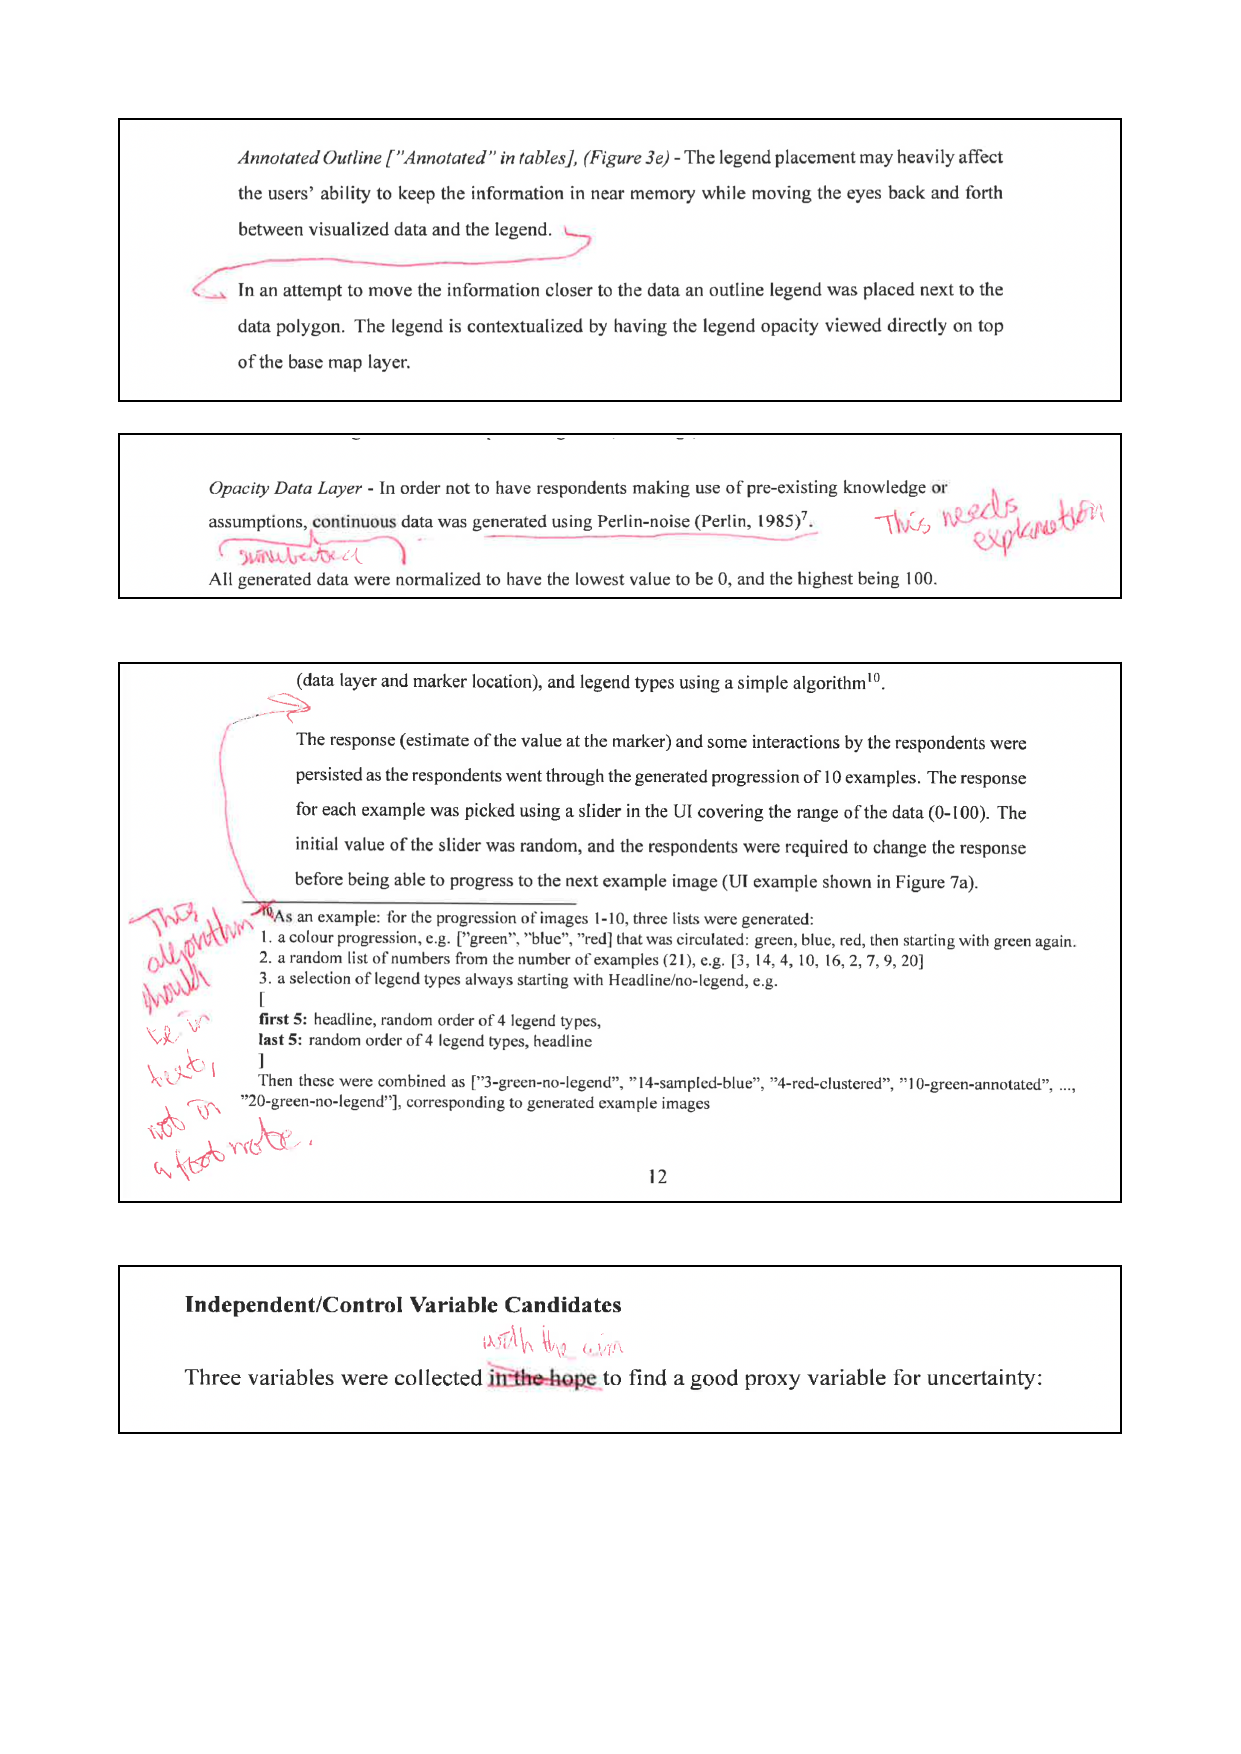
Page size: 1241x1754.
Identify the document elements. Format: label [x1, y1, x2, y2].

picture [123, 666, 1118, 1198]
picture [123, 123, 1118, 397]
picture [123, 1270, 1118, 1429]
picture [123, 438, 1118, 595]
